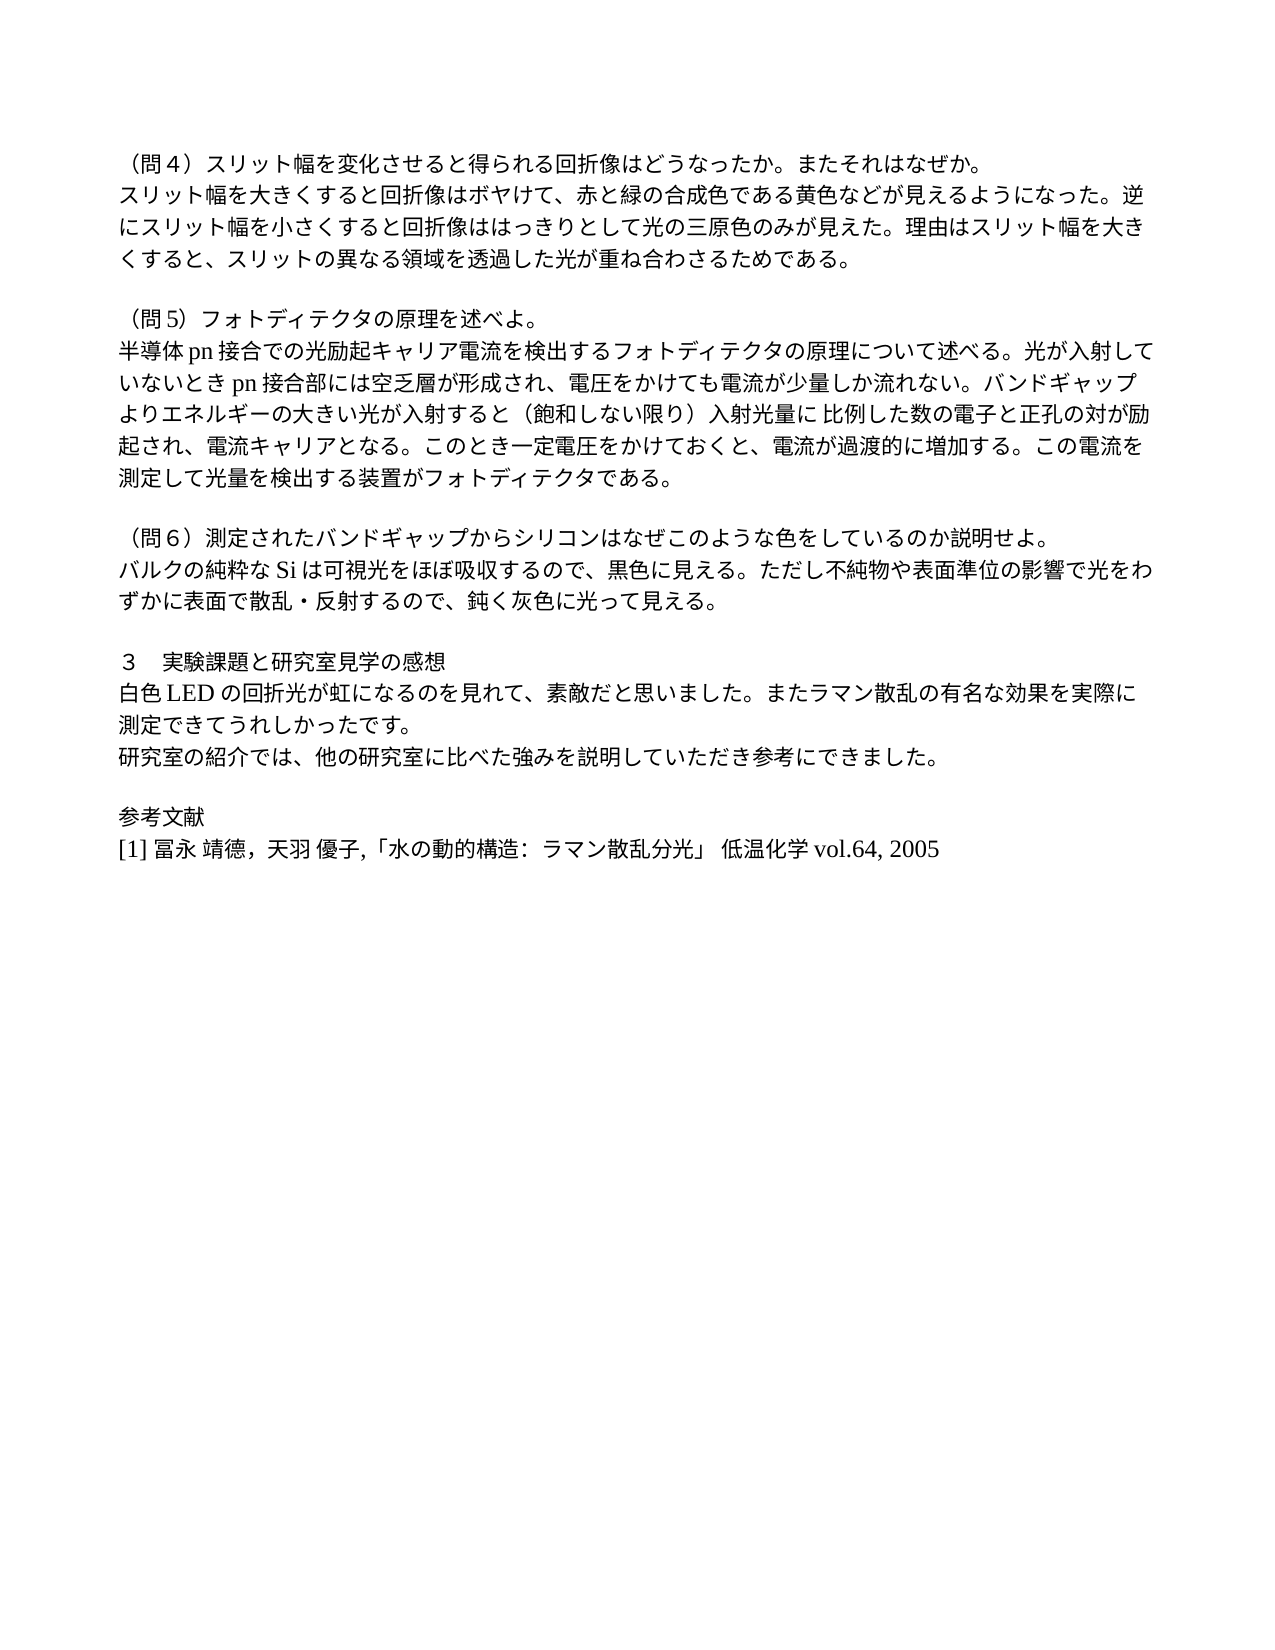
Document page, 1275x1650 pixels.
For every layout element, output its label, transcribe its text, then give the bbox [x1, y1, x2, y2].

text （問5）フォトディテクタの原理を述べよ。 [118, 302, 1157, 334]
text [1] 冨永 靖德，天羽 優子,「水の動的構造：ラマン散乱分光」 低温化学 vol.64, 2005 [118, 832, 1157, 863]
text ３ 実験課題と研究室見学の感想 [118, 645, 1157, 676]
text バルクの純粋なSiは可視光をほぼ吸収するので、黒色に見える。ただし不純物や表面準位の影響で光をわずかに表面で散乱・反射するので、鈍く灰色に光って見える。 [118, 553, 1157, 616]
text 参考文献 [118, 800, 1157, 832]
text 研究室の紹介では、他の研究室に比べた強みを説明していただき参考にできました。 [118, 740, 1157, 771]
text 白色LEDの回折光が虹になるのを見れて、素敵だと思いました。またラマン散乱の有名な効果を実際に測定できてうれしかったです。 [118, 676, 1157, 740]
text 半導体pn接合での光励起キャリア電流を検出するフォトディテクタの原理について述べる。光が入射していないときpn接合部には空乏層が形成され、電圧をかけても電流が少量しか流れない。バンドギャップよりエネルギーの大きい光が入射すると（飽和しない限り）入射光量に 比例した数の電子と正孔の対が励起され、電流キャリアとなる。このとき一定電圧をかけておくと、電流が過渡的に増加する。この電流を測定して光量を検出する装置がフォトディテクタである。 [118, 334, 1157, 492]
text スリット幅を大きくすると回折像はボヤけて、赤と緑の合成色である黄色などが見えるようになった。逆にスリット幅を小さくすると回折像ははっきりとして光の三原色のみが見えた。理由はスリット幅を大きくすると、スリットの異なる領域を透過した光が重ね合わさるためである。 [118, 178, 1157, 273]
text （問６）測定されたバンドギャップからシリコンはなぜこのような色をしているのか説明せよ。 [118, 521, 1157, 553]
text （問４）スリット幅を変化させると得られる回折像はどうなったか。またそれはなぜか。 [118, 147, 1157, 178]
